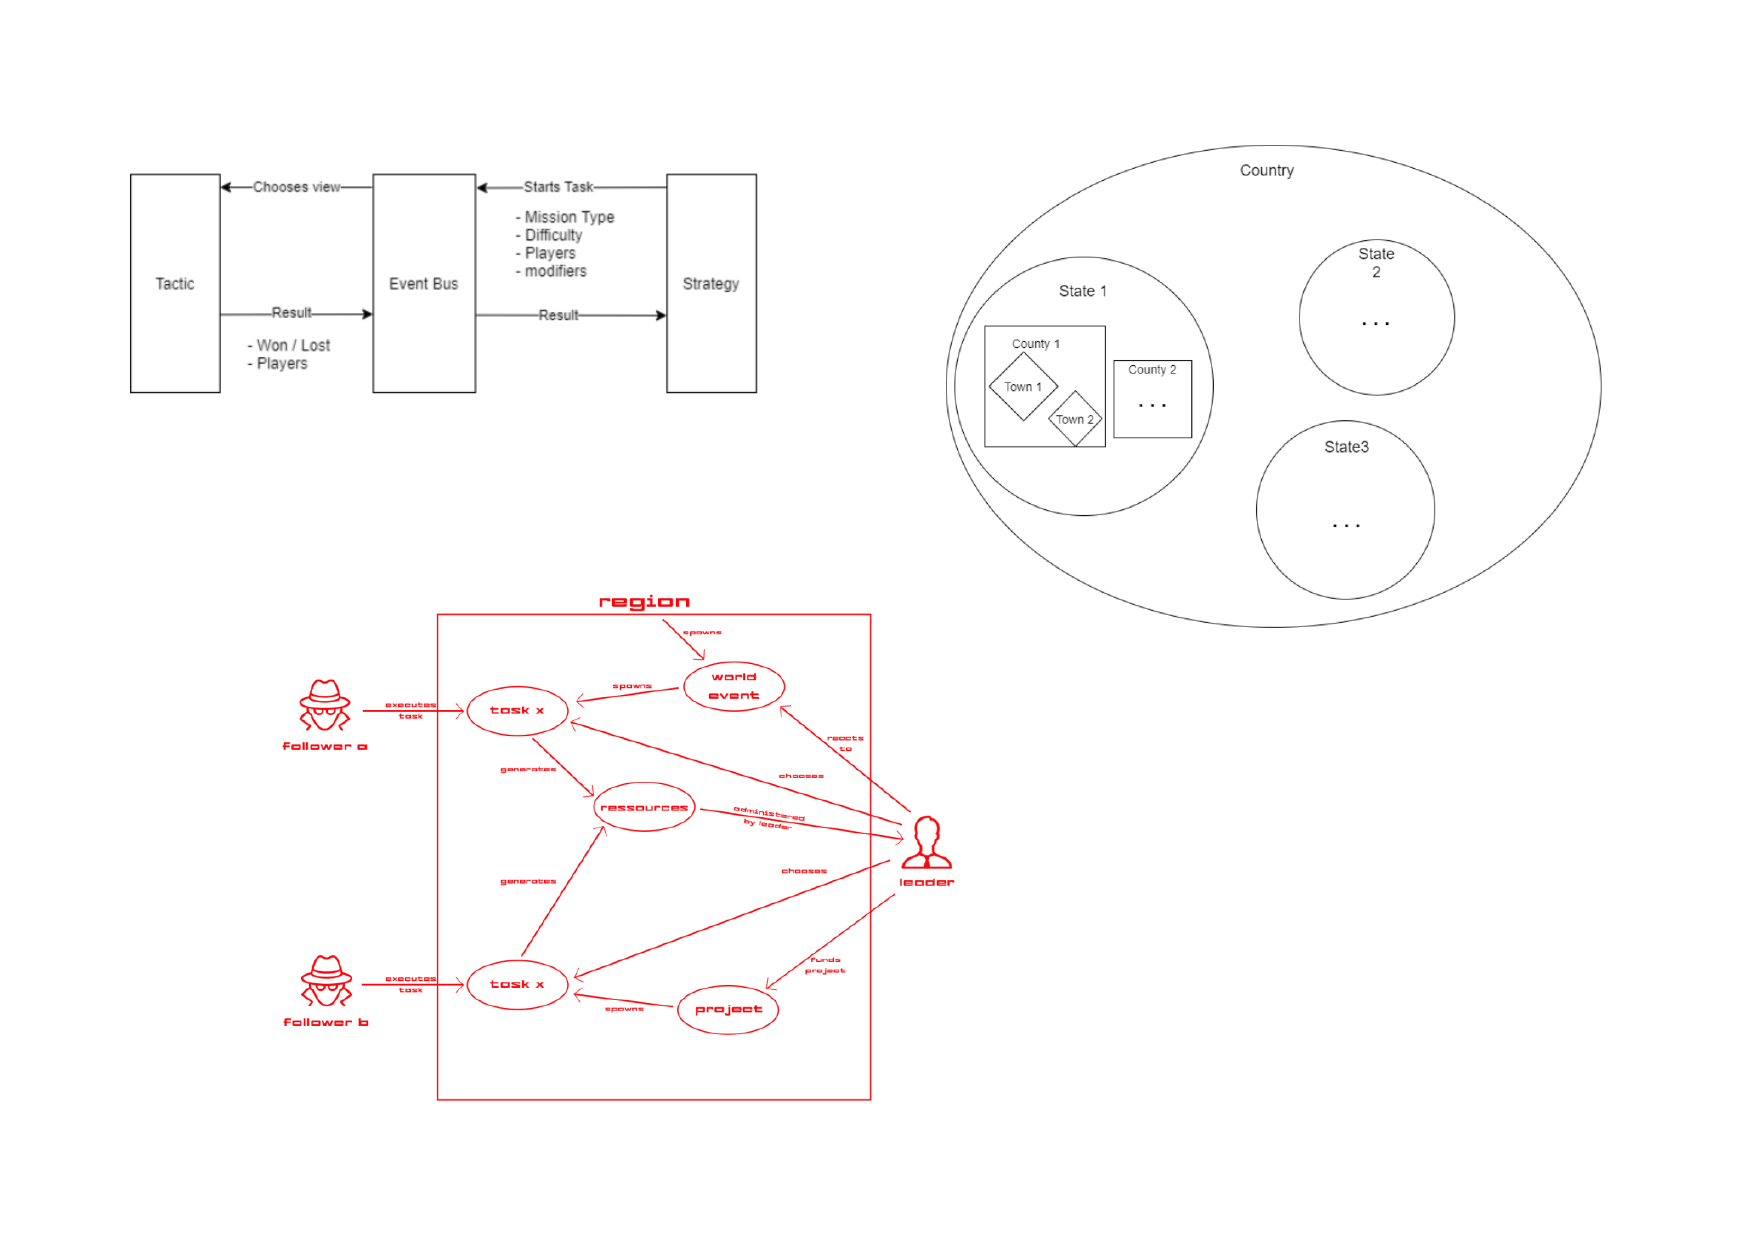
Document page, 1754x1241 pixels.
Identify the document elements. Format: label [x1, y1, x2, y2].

picture [255, 136, 1611, 1114]
picture [120, 163, 764, 400]
